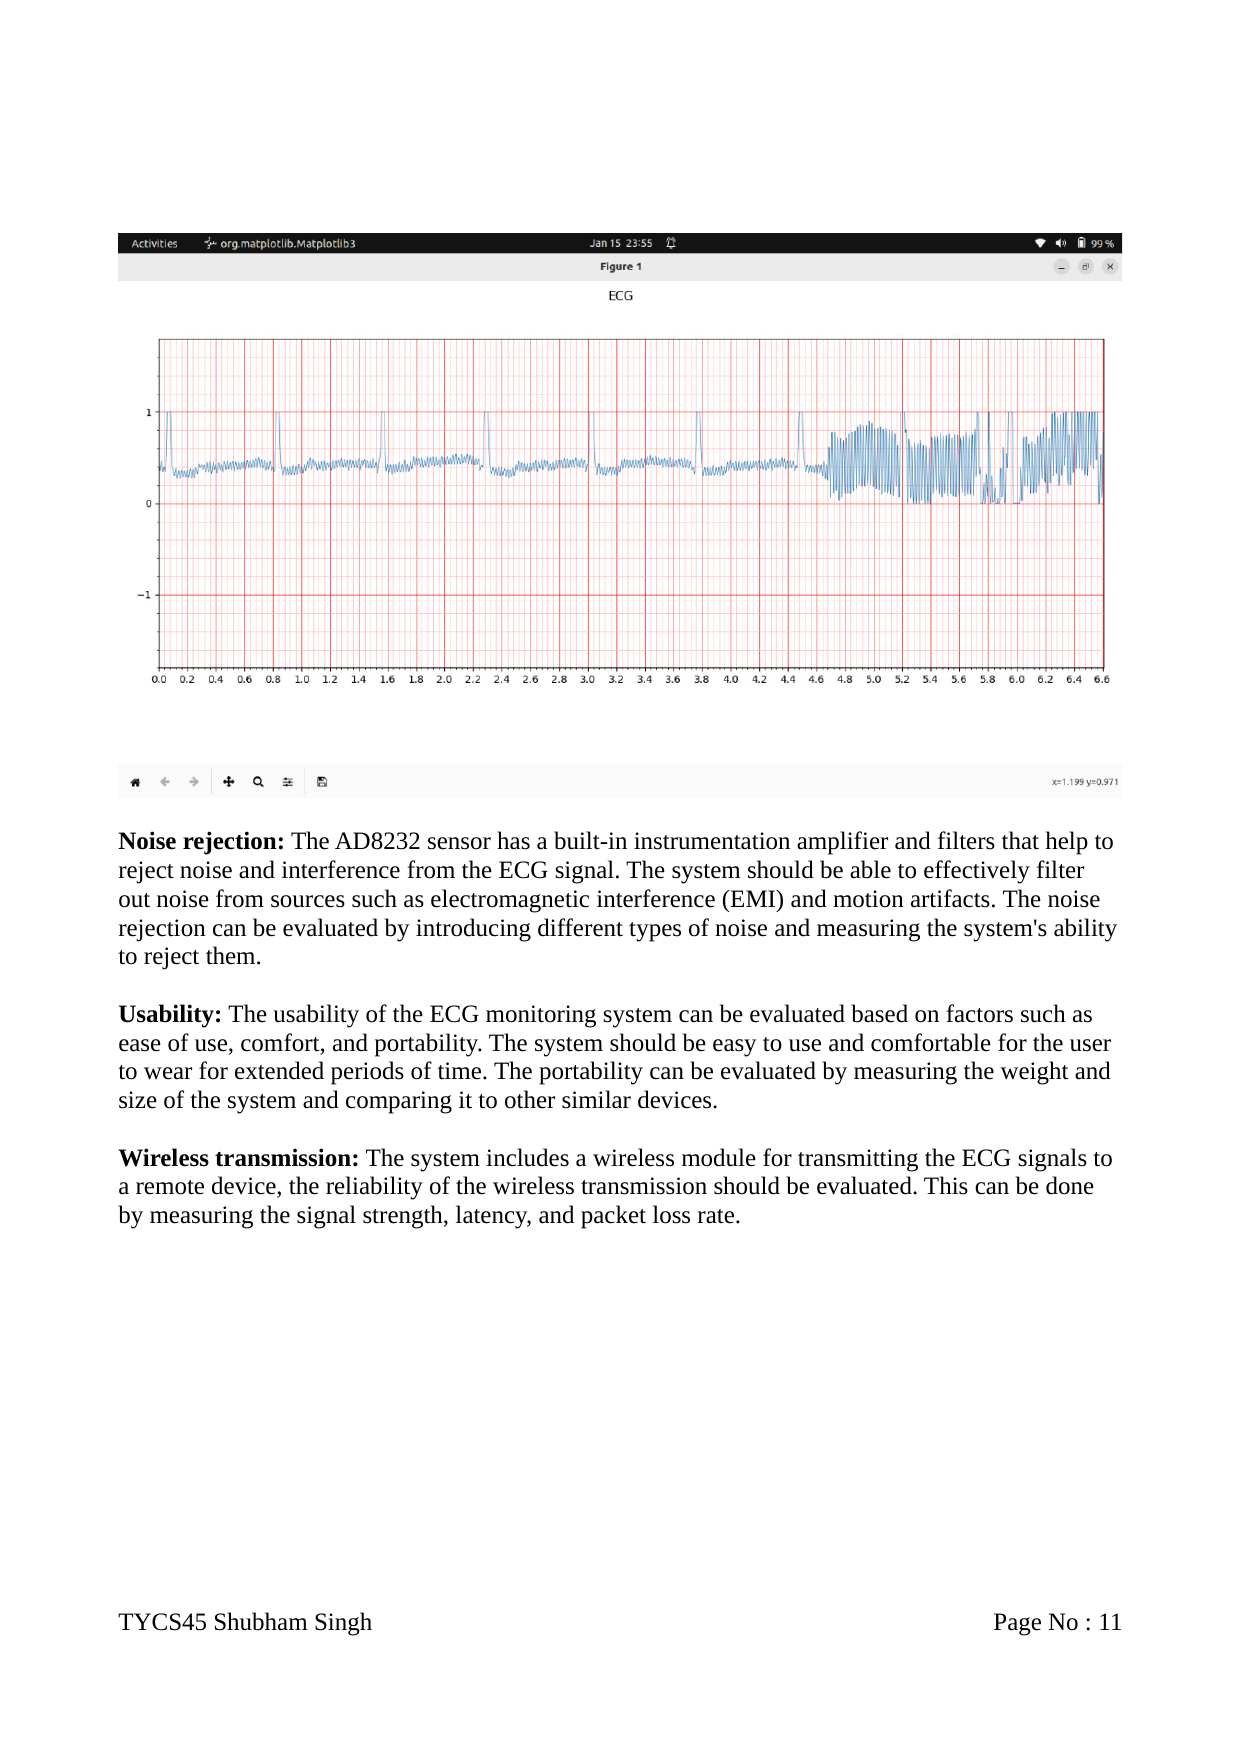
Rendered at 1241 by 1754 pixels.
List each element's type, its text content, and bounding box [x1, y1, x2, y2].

text Usability: The usability of the ECG monitoring system can be evaluated based on factors such as ease of use, comfort, and portability. The system should be easy to use and comfortable for the user to wear for extended periods of time. The portability can be evaluated by measuring the weight and size of the system and comparing it to other similar devices. [118, 999, 1122, 1114]
picture [118, 233, 1123, 798]
text Noise rejection: The AD8232 sensor has a built-in instrumentation amplifier and filters that help to reject noise and interference from the ECG signal. The system should be able to effectively filter out noise from sources such as electromagnetic interference (EMI) and motion artifacts. The noise rejection can be evaluated by introducing different types of noise and measuring the system's ability to reject them. [118, 826, 1122, 970]
text Wireless transmission: The system includes a wireless module for transmitting the ECG signals to a remote device, the reliability of the wireless transmission should be evaluated. This can be done by measuring the signal strength, latency, and packet loss rate. [118, 1143, 1122, 1229]
